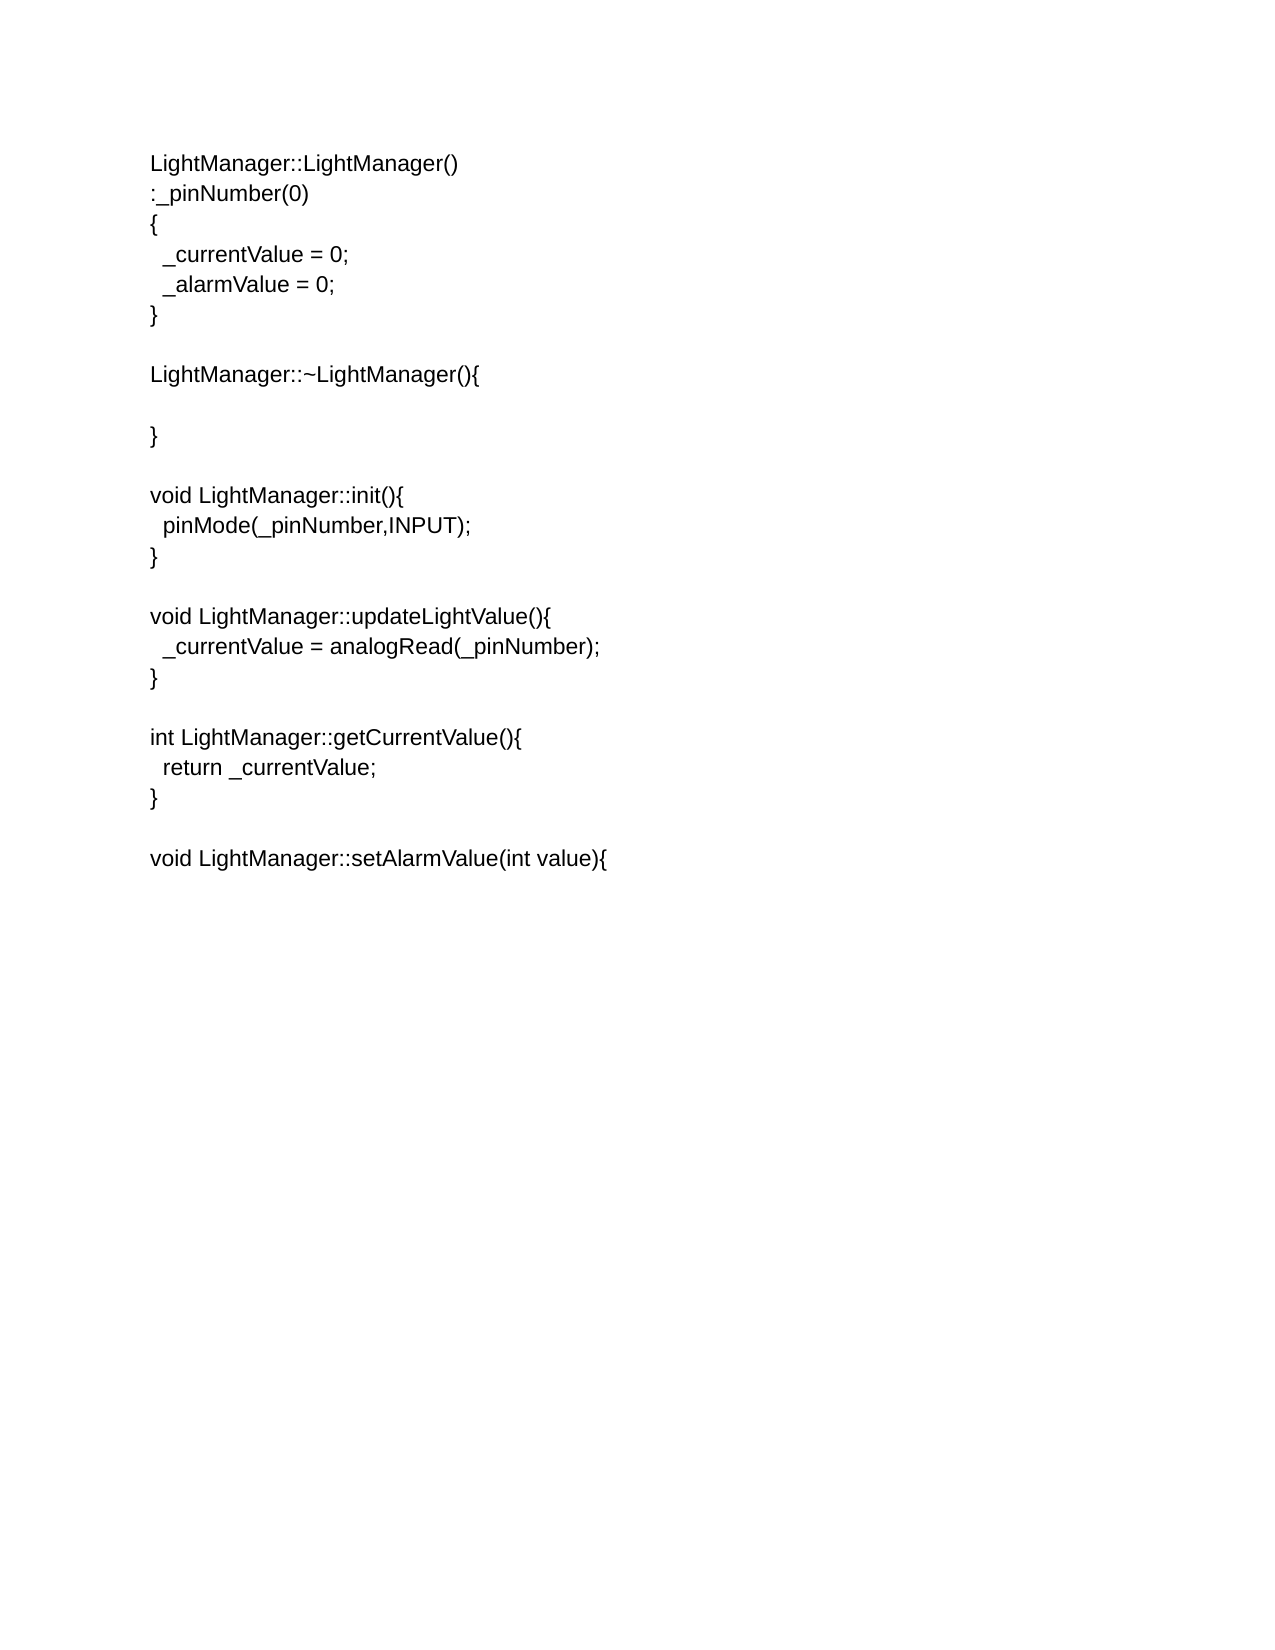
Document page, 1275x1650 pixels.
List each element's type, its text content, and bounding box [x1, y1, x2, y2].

text void LightManager::setAlarmValue(int value){ [150, 845, 1125, 871]
text pinMode(_pinNumber,INPUT); [150, 512, 1125, 539]
text } [150, 543, 1125, 569]
text LightManager::~LightManager(){ [150, 361, 1125, 388]
text LightManager::LightManager() [150, 150, 1125, 176]
text :_pinNumber(0) [150, 180, 1125, 207]
text int LightManager::getCurrentValue(){ [150, 724, 1125, 750]
text _currentValue = analogRead(_pinNumber); [150, 633, 1125, 660]
text void LightManager::updateLightValue(){ [150, 603, 1125, 629]
text { [150, 210, 1125, 237]
text } [150, 663, 1125, 690]
text _alarmValue = 0; [150, 271, 1125, 297]
text return _currentValue; [150, 754, 1125, 781]
text } [150, 422, 1125, 448]
text _currentValue = 0; [150, 241, 1125, 267]
text } [150, 784, 1125, 811]
text } [150, 301, 1125, 327]
text void LightManager::init(){ [150, 482, 1125, 509]
